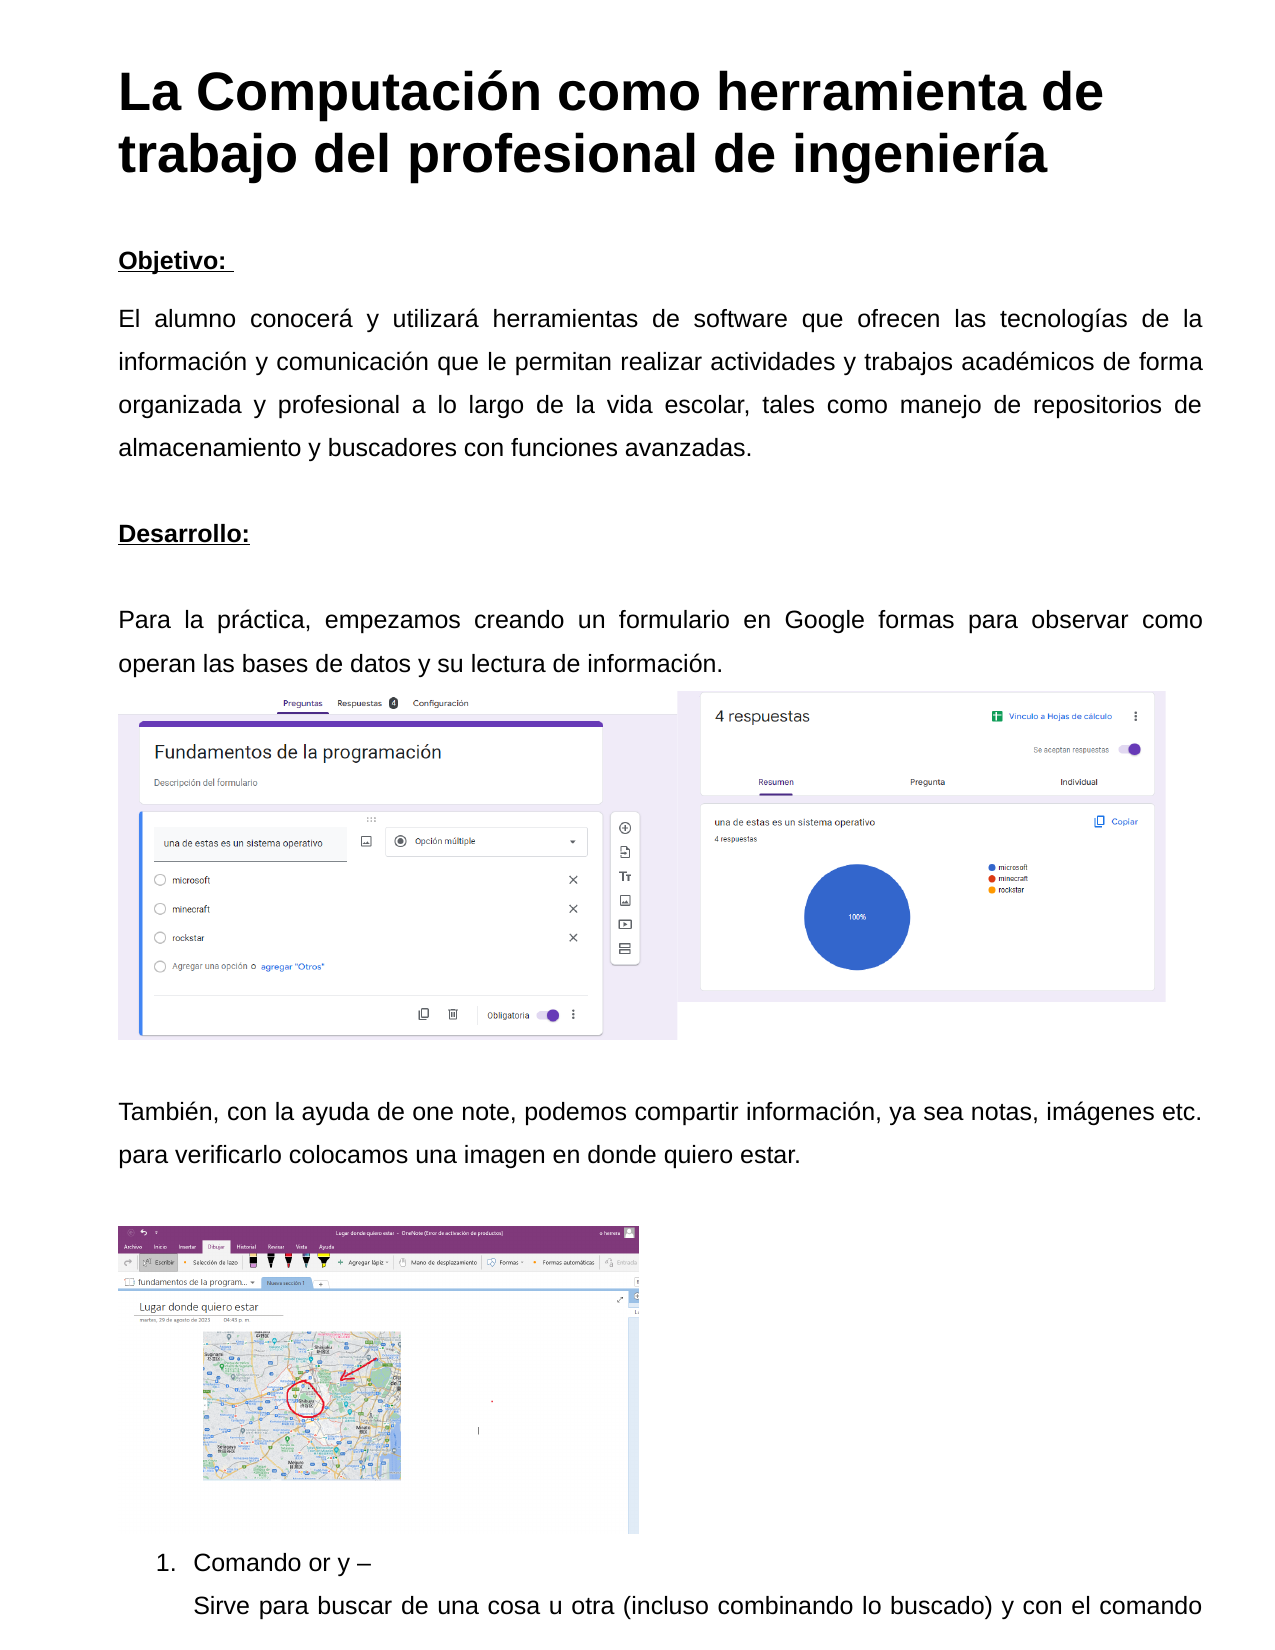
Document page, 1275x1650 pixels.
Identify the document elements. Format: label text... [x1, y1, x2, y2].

text Desarrollo: [118, 519, 1205, 548]
text Sirve para buscar de una cosa u otra (incluso combinando lo buscado) y con el comando [193, 1591, 1205, 1620]
text La Computación como herramienta de trabajo del profesional de ingeniería [118, 59, 1205, 184]
text También, con la ayuda de one note, podemos compartir información, ya sea notas, imágenes etc. para verificarlo colocamos una imagen en donde quiero estar. [118, 1097, 1205, 1168]
text Objetivo: [118, 246, 1205, 275]
list Comando or y – [156, 1548, 1205, 1577]
text Para la práctica, empezamos creando un formulario en Google formas para observar como operan las bases de datos y su lectura de información. [118, 605, 1205, 677]
text El alumno conocerá y utilizará herramientas de software que ofrecen las tecnologías de la información y comunicación que le permitan realizar actividades y trabajos académicos de forma organizada y profesional a lo largo de la vida escolar, tales como manejo de repositorios de almacenamiento y buscadores con funciones avanzadas. [118, 303, 1205, 462]
